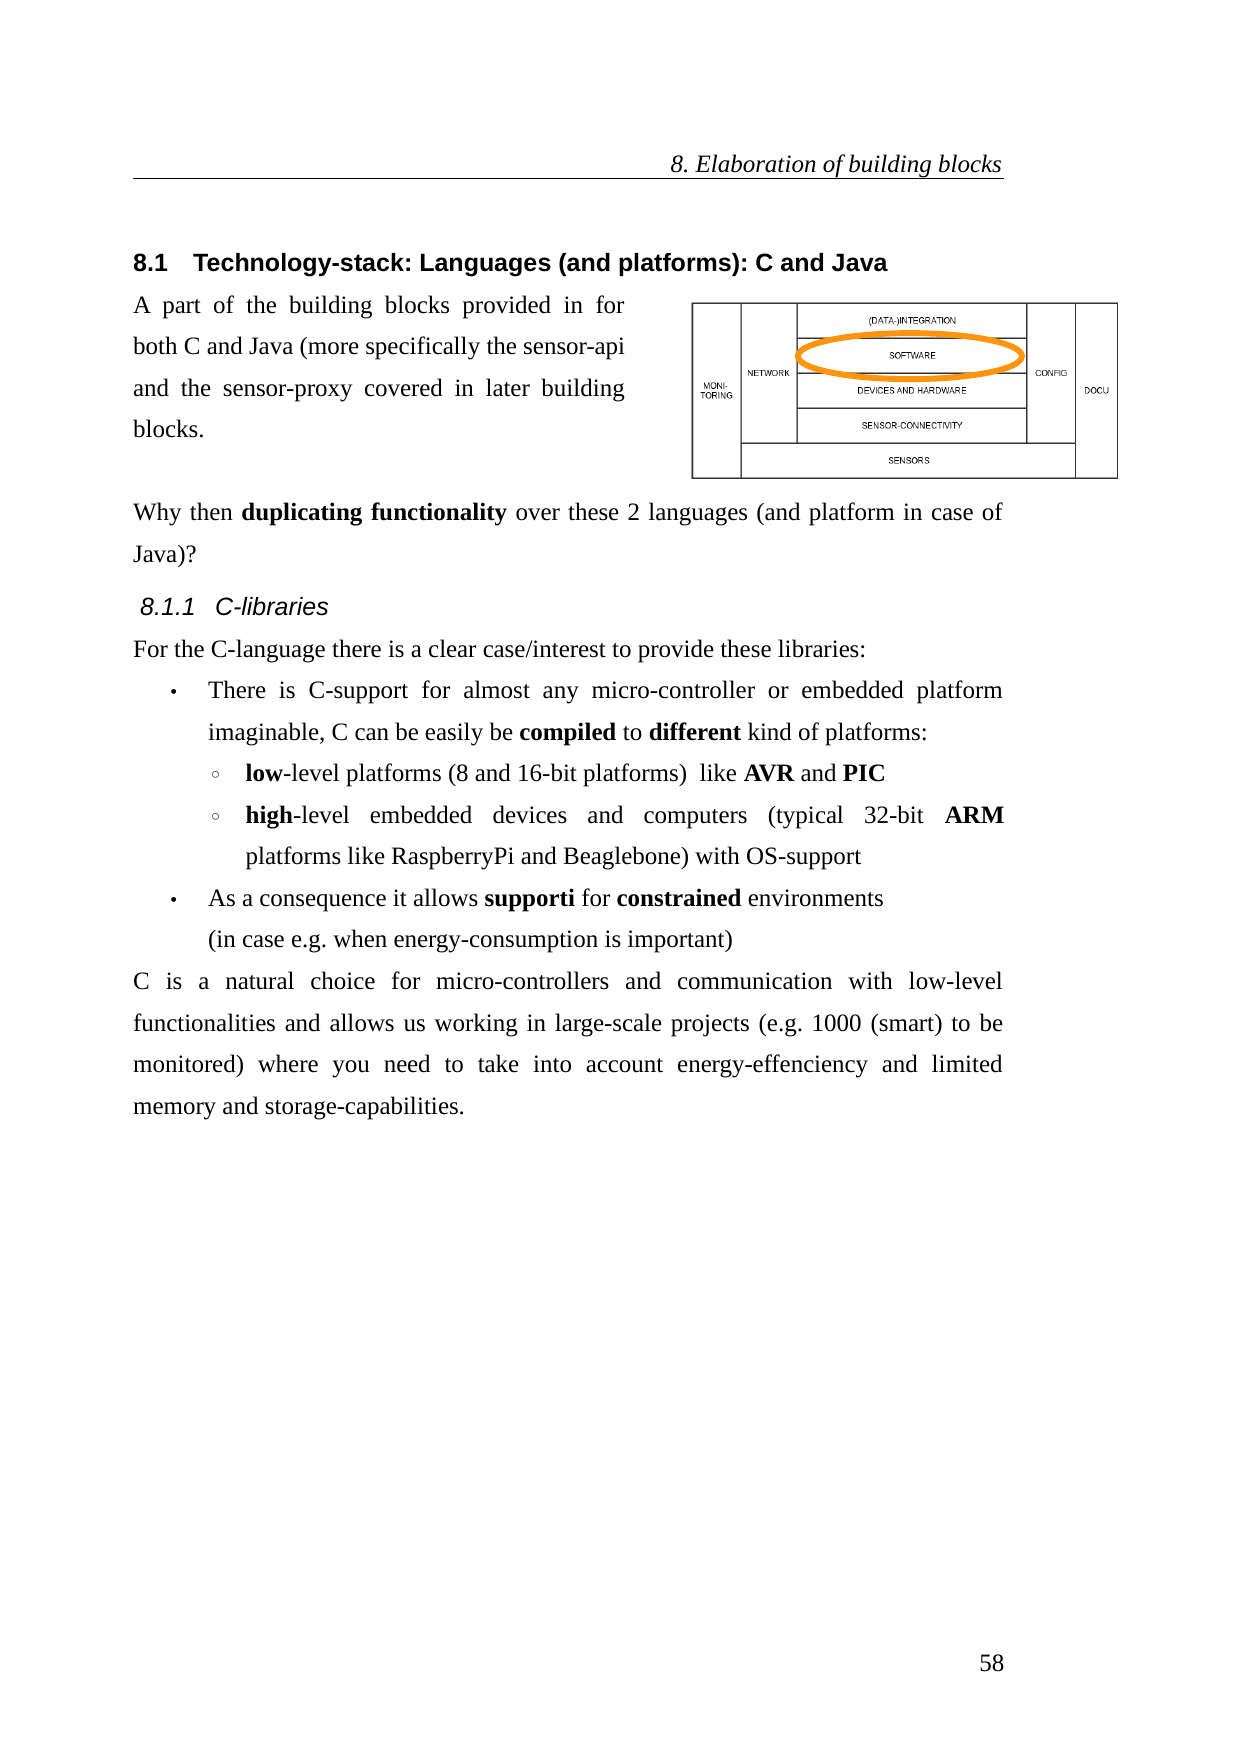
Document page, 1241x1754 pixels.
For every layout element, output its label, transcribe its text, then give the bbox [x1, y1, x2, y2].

list There is C-support for almost any micro-controller or embedded platform imaginable, C can be easily be compiled to different kind of platforms: [170, 676, 1004, 746]
list low-level platforms (8 and 16-bit platforms) like AVR and PIC [208, 759, 1004, 787]
list high-level embedded devices and computers (typical 32-bit ARM platforms like RaspberryPi and Beaglebone) with OS-support [208, 801, 1004, 870]
subtitle Technology-stack: Languages (and platforms): C and Java [133, 249, 1004, 277]
text A part of the building blocks provided in for both C and Java (more specifically the sensor-api and the sensor-proxy covered in later building blocks. [133, 291, 1004, 443]
list C is a natural choice for micro-controllers and communication with low-level functionalities and allows us working in large-scale projects (e.g. 1000 (smart) to be monitored) where you need to take into account energy-effenciency and limited memory and storage-capabilities. [133, 967, 1004, 1119]
picture [684, 296, 1157, 492]
subtitle C-libraries [140, 593, 1004, 621]
text For the C-language there is a clear case/interest to provide these libraries: [133, 635, 1004, 662]
text Why then duplicating functionality over these 2 languages (and platform in case of Java)? [133, 498, 1004, 568]
list As a consequence it allows supporti for constrained environments (in case e.g. when energy-consumption is important) [170, 884, 1004, 953]
